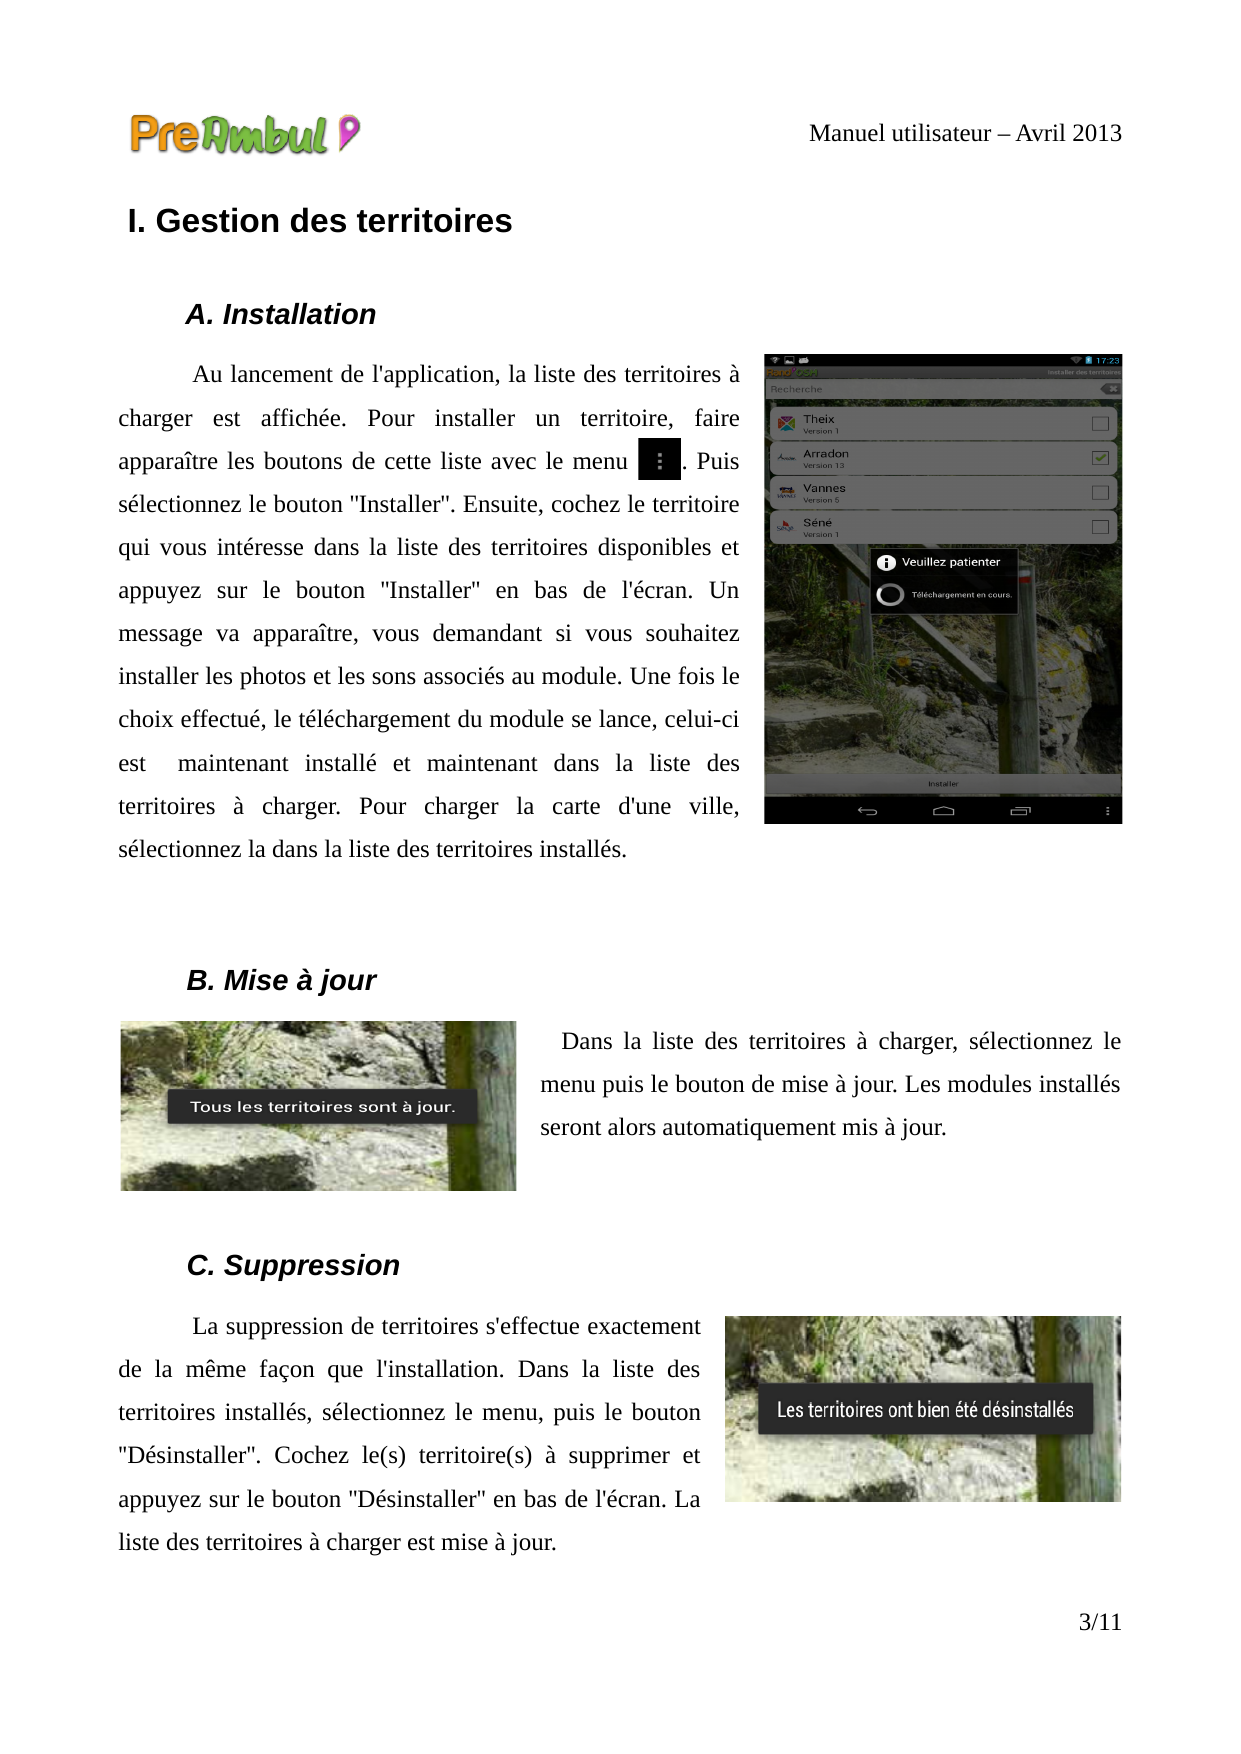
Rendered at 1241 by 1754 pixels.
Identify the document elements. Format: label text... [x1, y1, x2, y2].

subtitle Suppression [118, 1248, 1122, 1282]
text La suppression de territoires s'effectue exactement de la même façon que l'installation. Dans la liste des territoires installés, sélectionnez le menu, puis le bouton ''Désinstaller''. Cochez le(s) territoire(s) à supprimer et appuyez sur le bouton ''Désinstaller'' en bas de l'écran. La liste des territoires à charger est mise à jour. [118, 1311, 1122, 1556]
subtitle Mise à jour [118, 963, 1122, 997]
text Au lancement de l'application, la liste des territoires à charger est affichée. Pour installer un territoire, faire apparaître les boutons de cette liste avec le menu . Puis sélectionnez le bouton ''Installer''. Ensuite, cochez le territoire qui vous intéresse dans la liste des territoires disponibles et appuyez sur le bouton ''Installer'' en bas de l'écran. Un message va apparaître, vous demandant si vous souhaitez installer les photos et les sons associés au module. Une fois le choix effectué, le téléchargement du module se lance, celui-ci est maintenant installé et maintenant dans la liste des territoires à charger. Pour charger la carte d'une ville, sélectionnez la dans la liste des territoires installés. [118, 359, 1122, 863]
picture [638, 438, 681, 480]
picture [764, 354, 1123, 824]
subtitle Gestion des territoires [118, 201, 1122, 240]
picture [725, 1316, 1122, 1502]
text Dans la liste des territoires à charger, sélectionnez le menu puis le bouton de mise à jour. Les modules installés seront alors automatiquement mis à jour. [517, 1026, 1122, 1141]
picture [118, 103, 371, 162]
picture [120, 1021, 517, 1191]
subtitle Installation [118, 297, 1122, 330]
